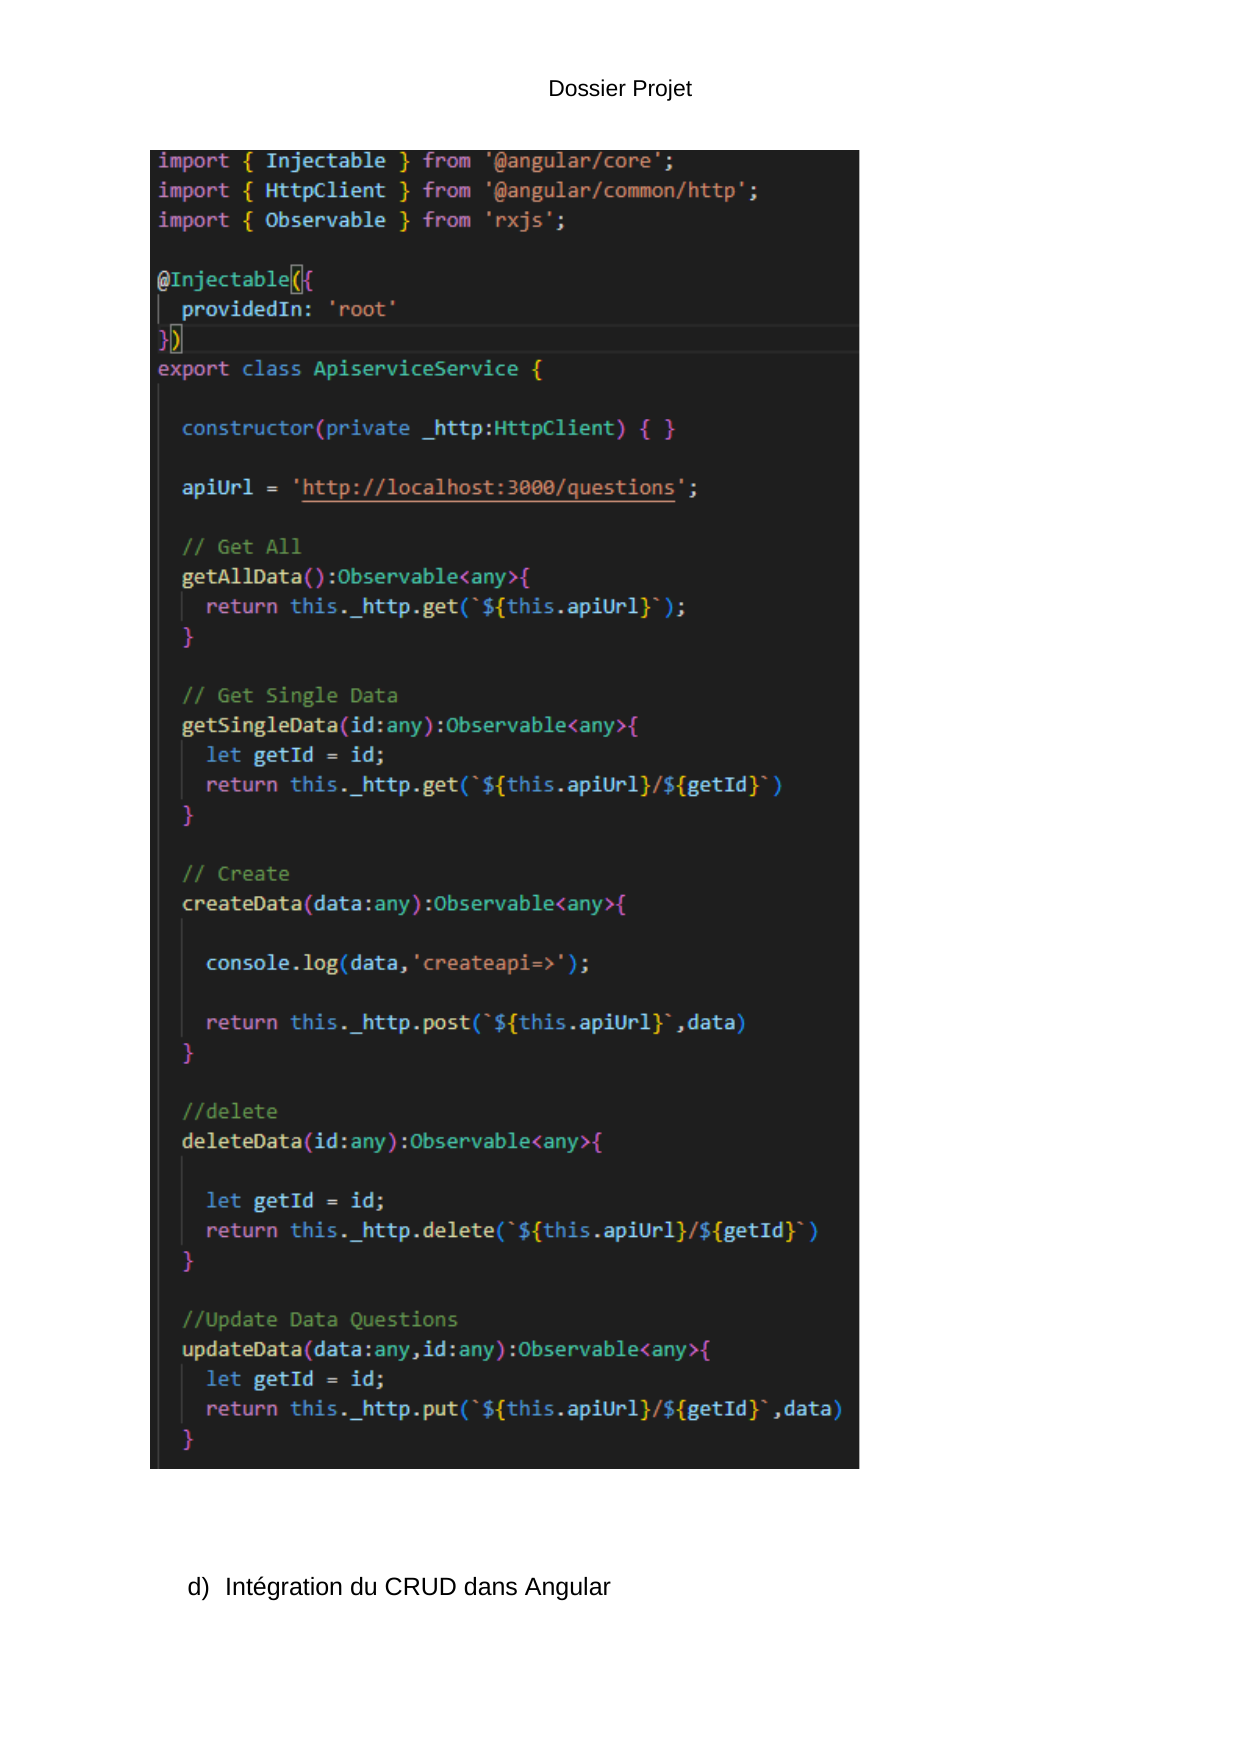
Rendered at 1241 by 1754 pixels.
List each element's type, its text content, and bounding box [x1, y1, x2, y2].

picture [150, 150, 860, 1469]
list Intégration du CRUD dans Angular [187, 1572, 1090, 1600]
